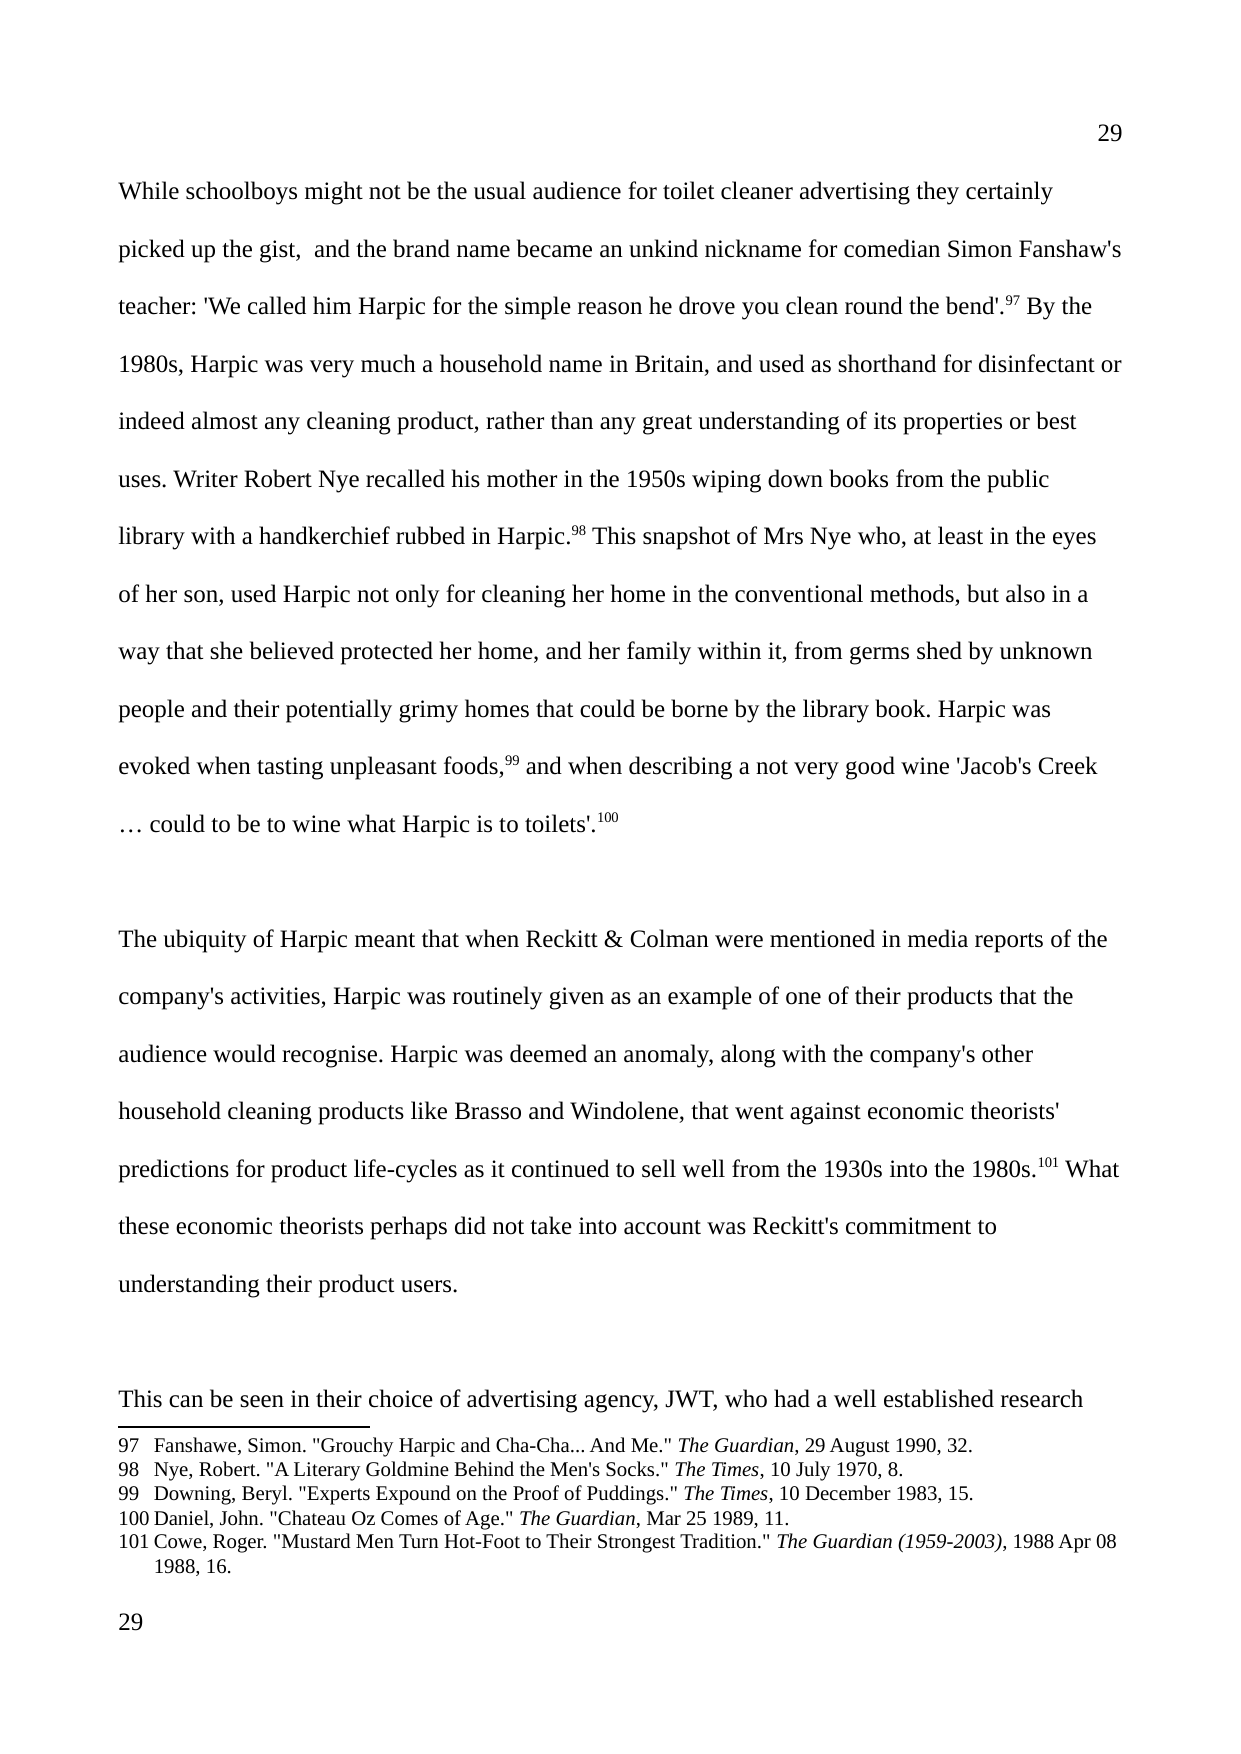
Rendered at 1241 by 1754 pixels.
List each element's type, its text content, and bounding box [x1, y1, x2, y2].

text Downing, Beryl. "Experts Expound on the Proof of Puddings." The Times, 10 December 1983, 15. [118, 1481, 1122, 1505]
text Daniel, John. "Chateau Oz Comes of Age." The Guardian, Mar 25 1989, 11. [118, 1505, 1122, 1529]
text Cowe, Roger. "Mustard Men Turn Hot-Foot to Their Strongest Tradition." The Guardian (1959-2003), 1988 Apr 08 1988, 16. [118, 1529, 1122, 1578]
text This can be seen in their choice of advertising agency, JWT, who had a well established research [118, 1384, 1122, 1413]
text Nye, Robert. "A Literary Goldmine Behind the Men's Socks." The Times, 10 July 1970, 8. [118, 1457, 1122, 1481]
text The ubiquity of Harpic meant that when Reckitt & Colman were mentioned in media reports of the company's activities, Harpic was routinely given as an example of one of their products that the audience would recognise. Harpic was deemed an anomaly, along with the company's other household cleaning products like Brasso and Windolene, that went against economic theorists' predictions for product life-cycles as it continued to sell well from the 1930s into the 1980s. What these economic theorists perhaps did not take into account was Reckitt's commitment to understanding their product users. [118, 924, 1122, 1298]
text Fanshawe, Simon. "Grouchy Harpic and Cha-Cha... And Me." The Guardian, 29 August 1990, 32. [118, 1433, 1122, 1457]
text While schoolboys might not be the usual audience for toilet cleaner advertising they certainly picked up the gist, and the brand name became an unkind nickname for comedian Simon Fanshaw's teacher: 'We called him Harpic for the simple reason he drove you clean round the bend'. By the 1980s, Harpic was very much a household name in Britain, and used as shorthand for disinfectant or indeed almost any cleaning product, rather than any great understanding of its properties or best uses. Writer Robert Nye recalled his mother in the 1950s wiping down books from the public library with a handkerchief rubbed in Harpic. This snapshot of Mrs Nye who, at least in the eyes of her son, used Harpic not only for cleaning her home in the conventional methods, but also in a way that she believed protected her home, and her family within it, from germs shed by unknown people and their potentially grimy homes that could be borne by the library book. Harpic was evoked when tasting unpleasant foods, and when describing a not very good wine 'Jacob's Creek … could to be to wine what Harpic is to toilets'. [118, 176, 1122, 838]
